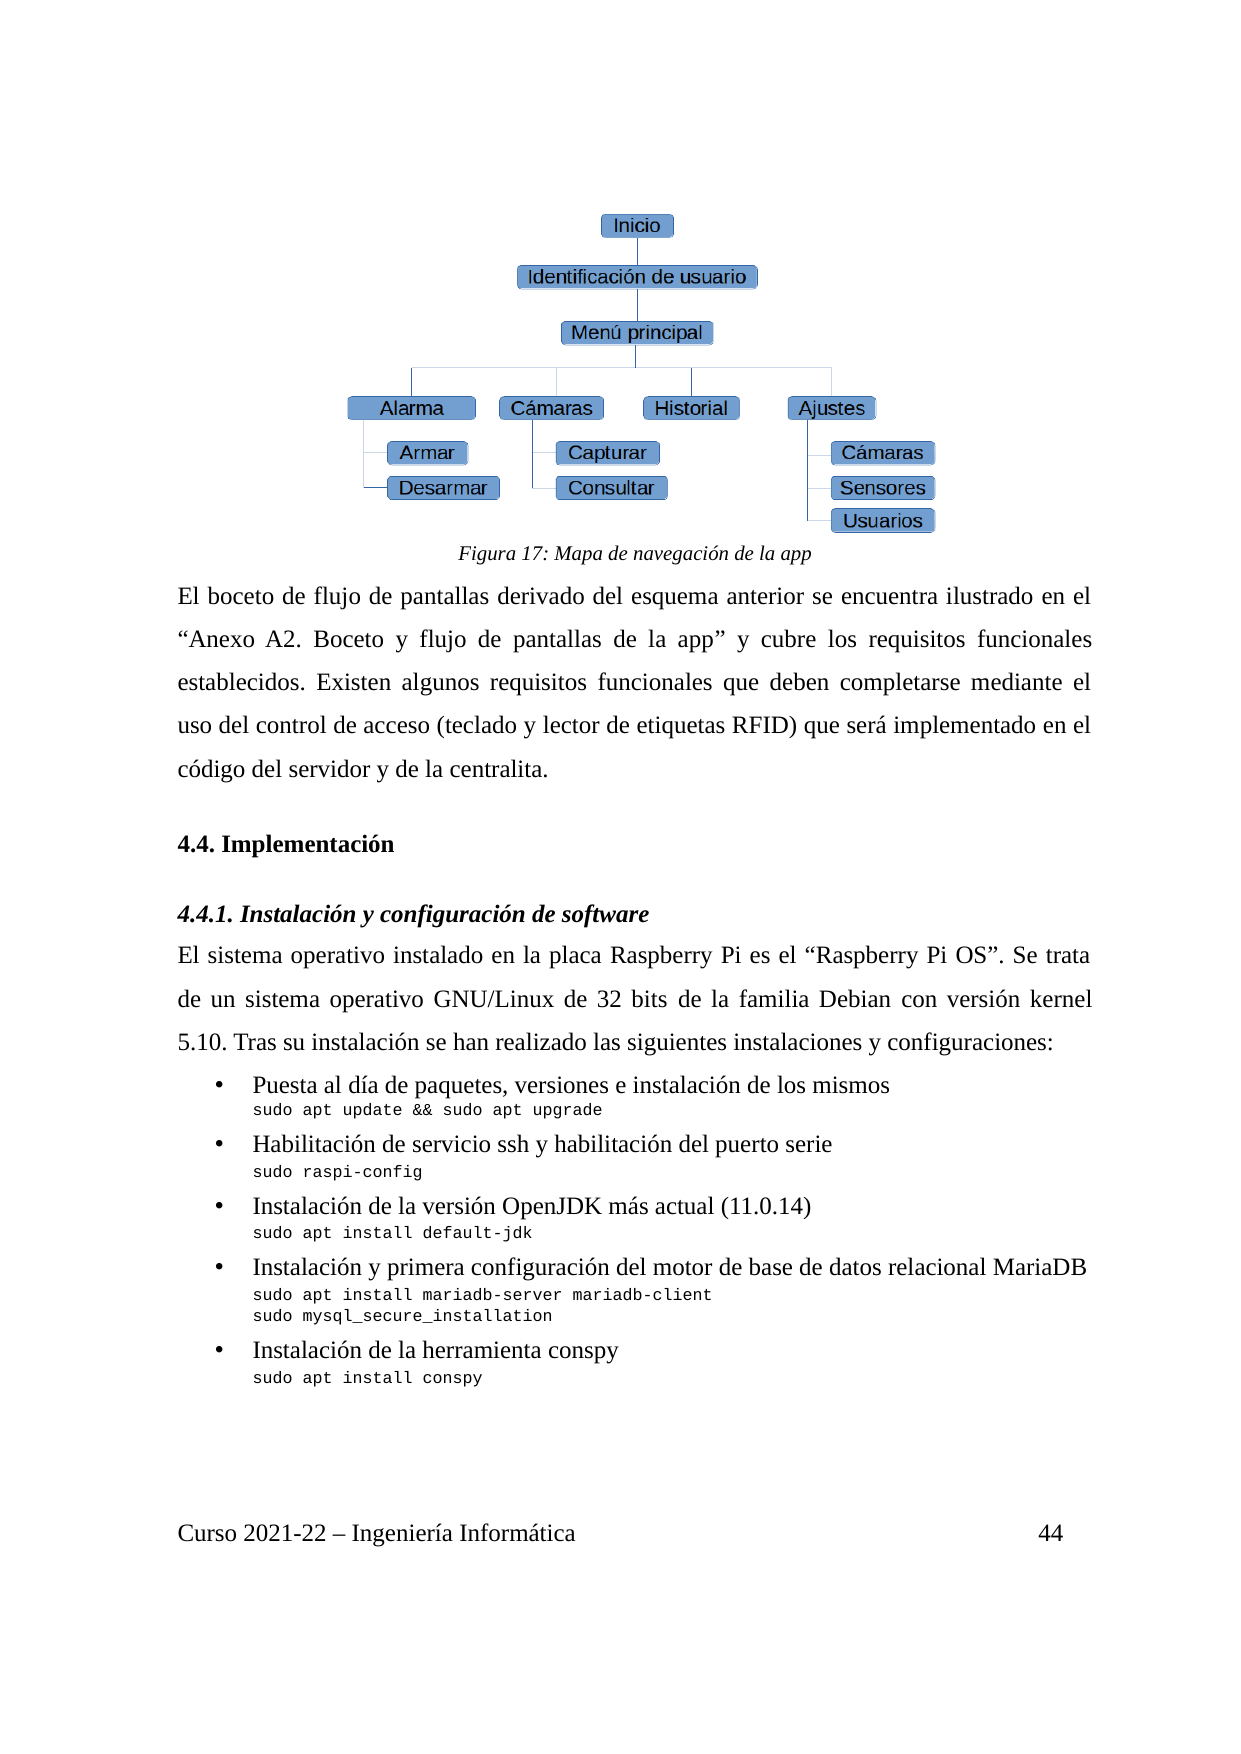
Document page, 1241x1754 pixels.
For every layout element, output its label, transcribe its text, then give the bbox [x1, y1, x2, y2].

list sudo mysql_secure_installation [215, 1314, 316, 1323]
list Puesta al día de paquetes, versiones e instalación de los mismos [215, 1082, 416, 1096]
list Puesta al día de paquetes, versiones e instalación de los mismos [449, 1082, 1092, 1096]
list sudo raspi-config [420, 1169, 1092, 1179]
list sudo mysql_secure_installation [341, 1314, 1092, 1323]
list sudo apt install conspy [315, 1376, 463, 1385]
picture [331, 206, 938, 504]
list sudo apt install default-jdk [315, 1231, 507, 1241]
list sudo raspi-config [335, 1169, 419, 1179]
list sudo apt install conspy [477, 1376, 1092, 1385]
list Habilitación de servicio ssh y habilitación del puerto serie [215, 1129, 1092, 1158]
list sudo apt install default-jdk [508, 1231, 1092, 1241]
list sudo apt install default-jdk [215, 1231, 313, 1241]
list sudo apt install conspy [215, 1376, 313, 1385]
list sudo apt install mariadb-server mariadb-client [315, 1293, 1092, 1302]
text El sistema operativo instalado en la placa Raspberry Pi es el “Raspberry Pi OS”. Se trata de un sistema operativo GNU/Linux de 32 bits de la familia Debian con versión kernel 5.10. Tras su instalación se han realizado las siguientes instalaciones y configuraciones: [177, 941, 1092, 1056]
text El boceto de flujo de pantallas derivado del esquema anterior se encuentra ilustrado en el “Anexo A2. Boceto y flujo de pantallas de la app” y cubre los requisitos funcionales establecidos. Existen algunos requisitos funcionales que deben completarse mediante el uso del control de acceso (teclado y lector de etiquetas RFID) que será implementado en el código del servidor y de la centralita. [177, 581, 1092, 782]
list sudo raspi-config [215, 1169, 333, 1179]
list Instalación y primera configuración del motor de base de datos relacional MariaDB [215, 1252, 1092, 1281]
list Instalación de la herramienta conspy [215, 1335, 1092, 1364]
subtitle 4.4. Implementación [177, 829, 1092, 858]
text Figura 17: Mapa de navegación de la app [332, 504, 938, 565]
list sudo apt update && sudo apt upgrade [355, 1108, 503, 1117]
list sudo apt update && sudo apt upgrade [560, 1108, 1092, 1117]
list Instalación de la versión OpenJDK más actual (11.0.14) [215, 1191, 1092, 1219]
list sudo apt update && sudo apt upgrade [215, 1108, 313, 1117]
subtitle 4.4.1. Instalación y configuración de software [177, 899, 1092, 928]
